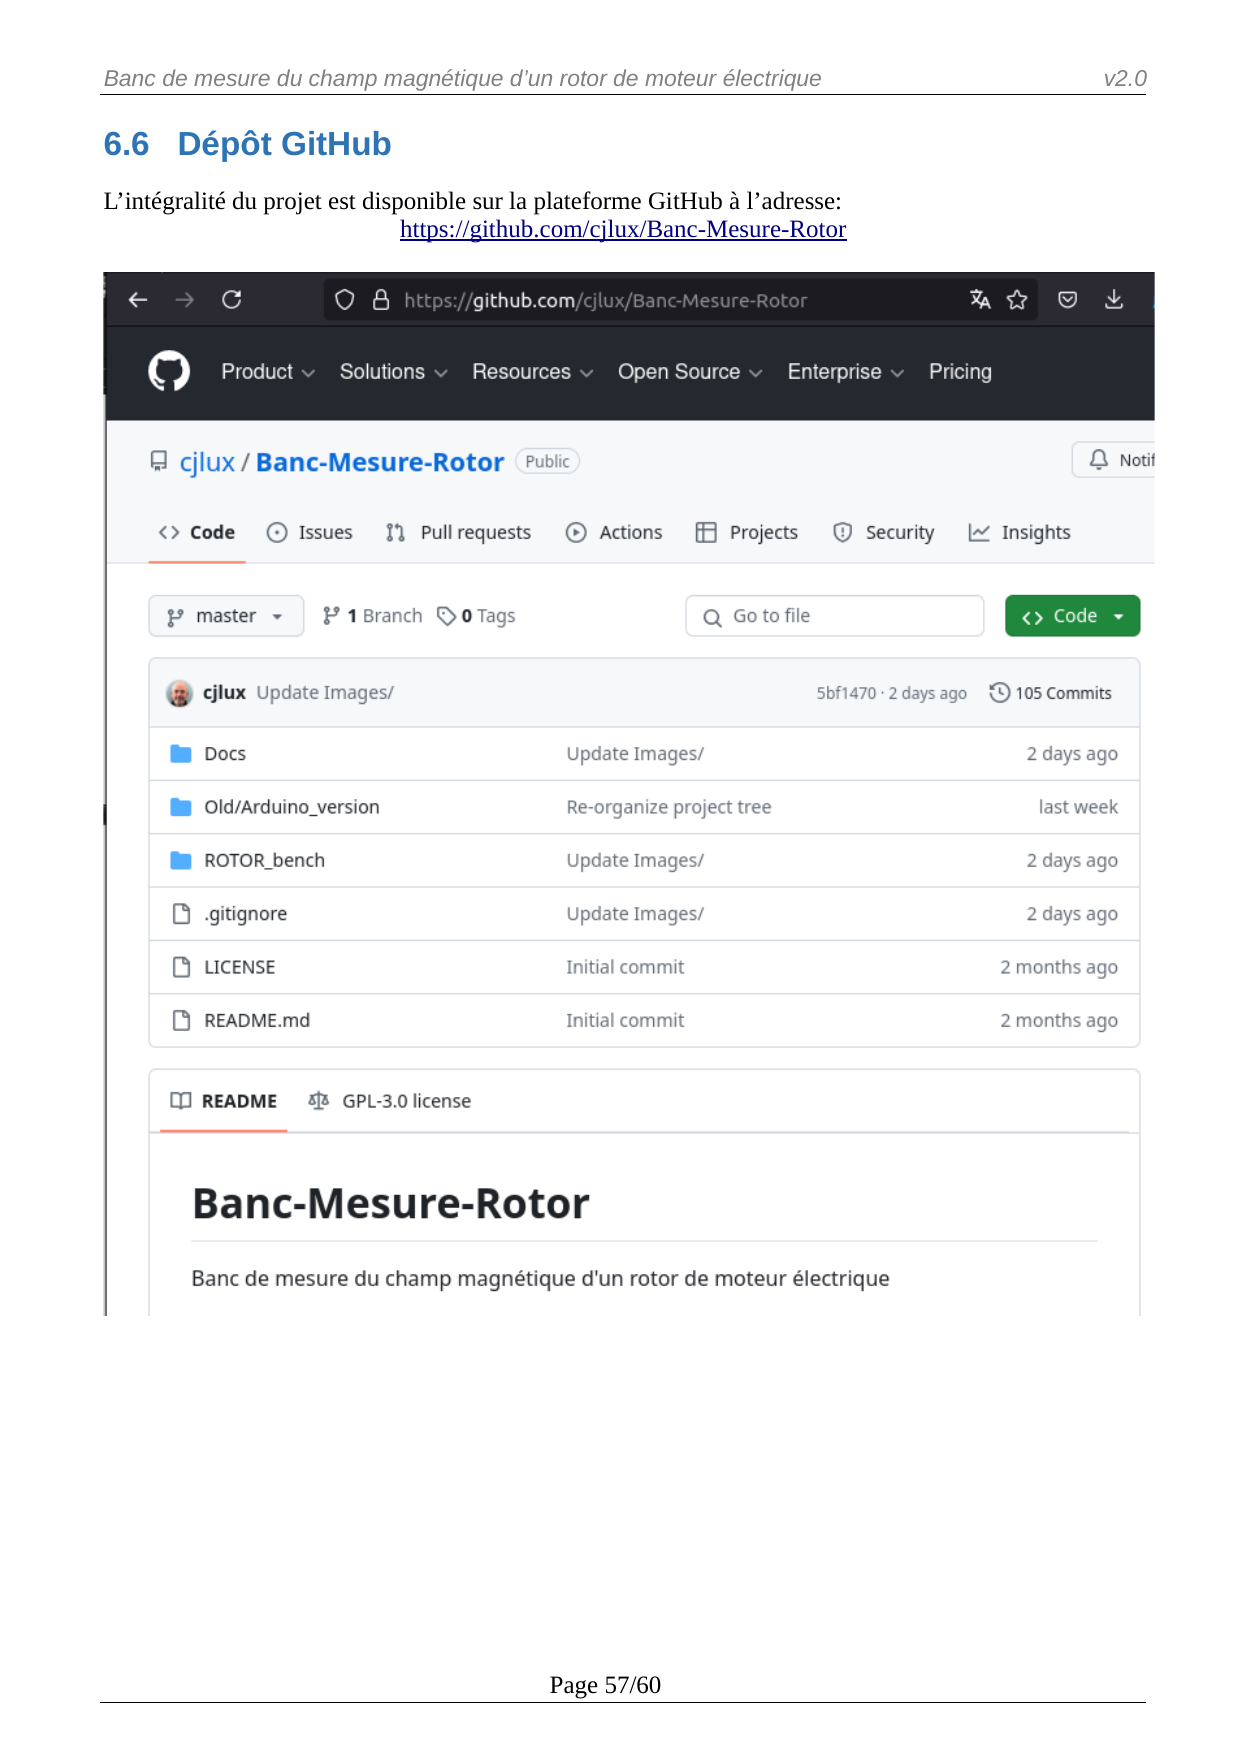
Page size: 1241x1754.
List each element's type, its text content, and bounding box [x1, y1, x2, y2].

text https://github.com/cjlux/Banc-Mesure-Rotor [103, 214, 1143, 243]
subtitle Dépôt GitHub [103, 124, 1143, 162]
text L’intégralité du projet est disponible sur la plateforme GitHub à l’adresse: [103, 186, 1143, 214]
picture [103, 272, 1155, 1316]
